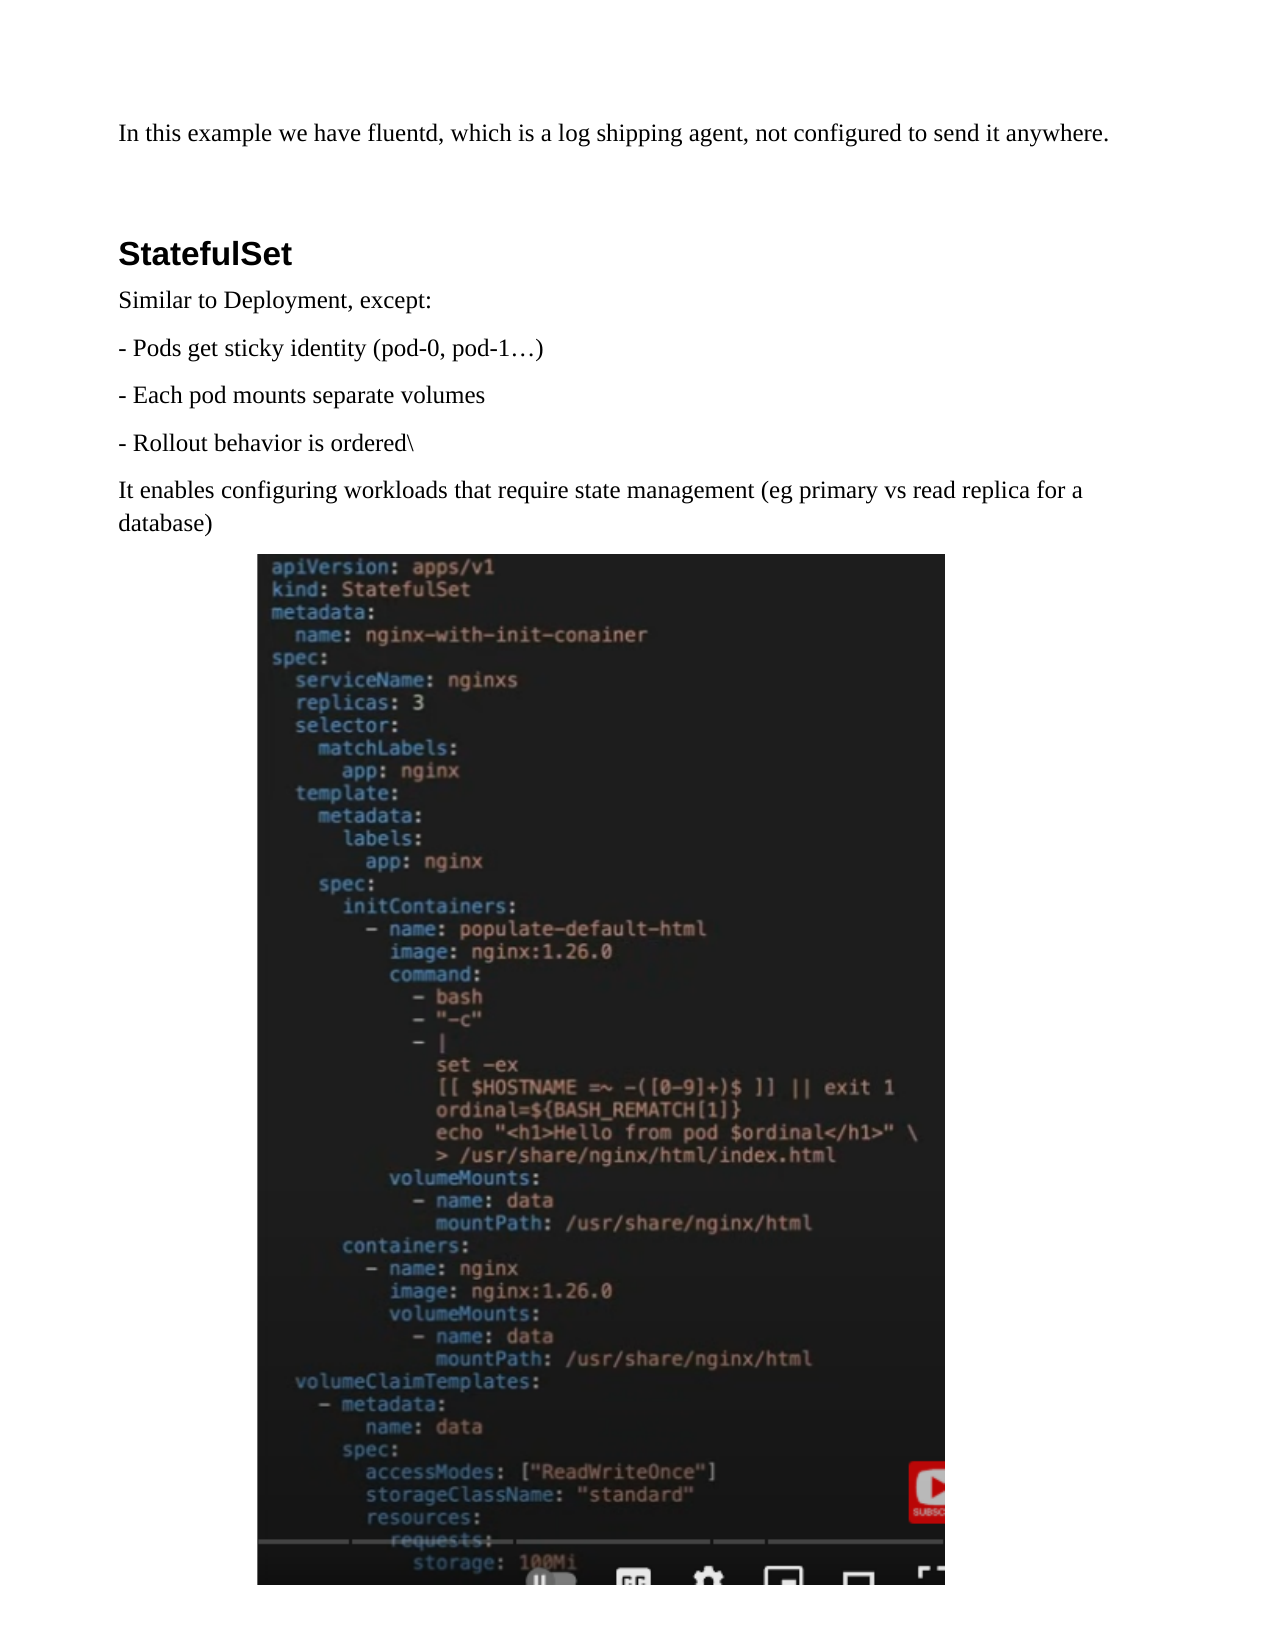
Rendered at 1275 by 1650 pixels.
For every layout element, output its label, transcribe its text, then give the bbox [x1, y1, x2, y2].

text - Rollout behavior is ordered\ [118, 428, 1157, 457]
text Similar to Deployment, except: [118, 285, 1157, 314]
text In this example we have fluentd, which is a log shipping agent, not configured to send it anywhere. [118, 118, 1157, 147]
text It enables configuring workloads that require state management (eg primary vs read replica for a database) [118, 476, 1157, 537]
text - Pods get sticky identity (pod-0, pod-1…) [118, 333, 1157, 361]
subtitle StatefulSet [118, 234, 1157, 273]
text - Each pod mounts separate volumes [118, 380, 1157, 409]
picture [257, 554, 945, 1585]
